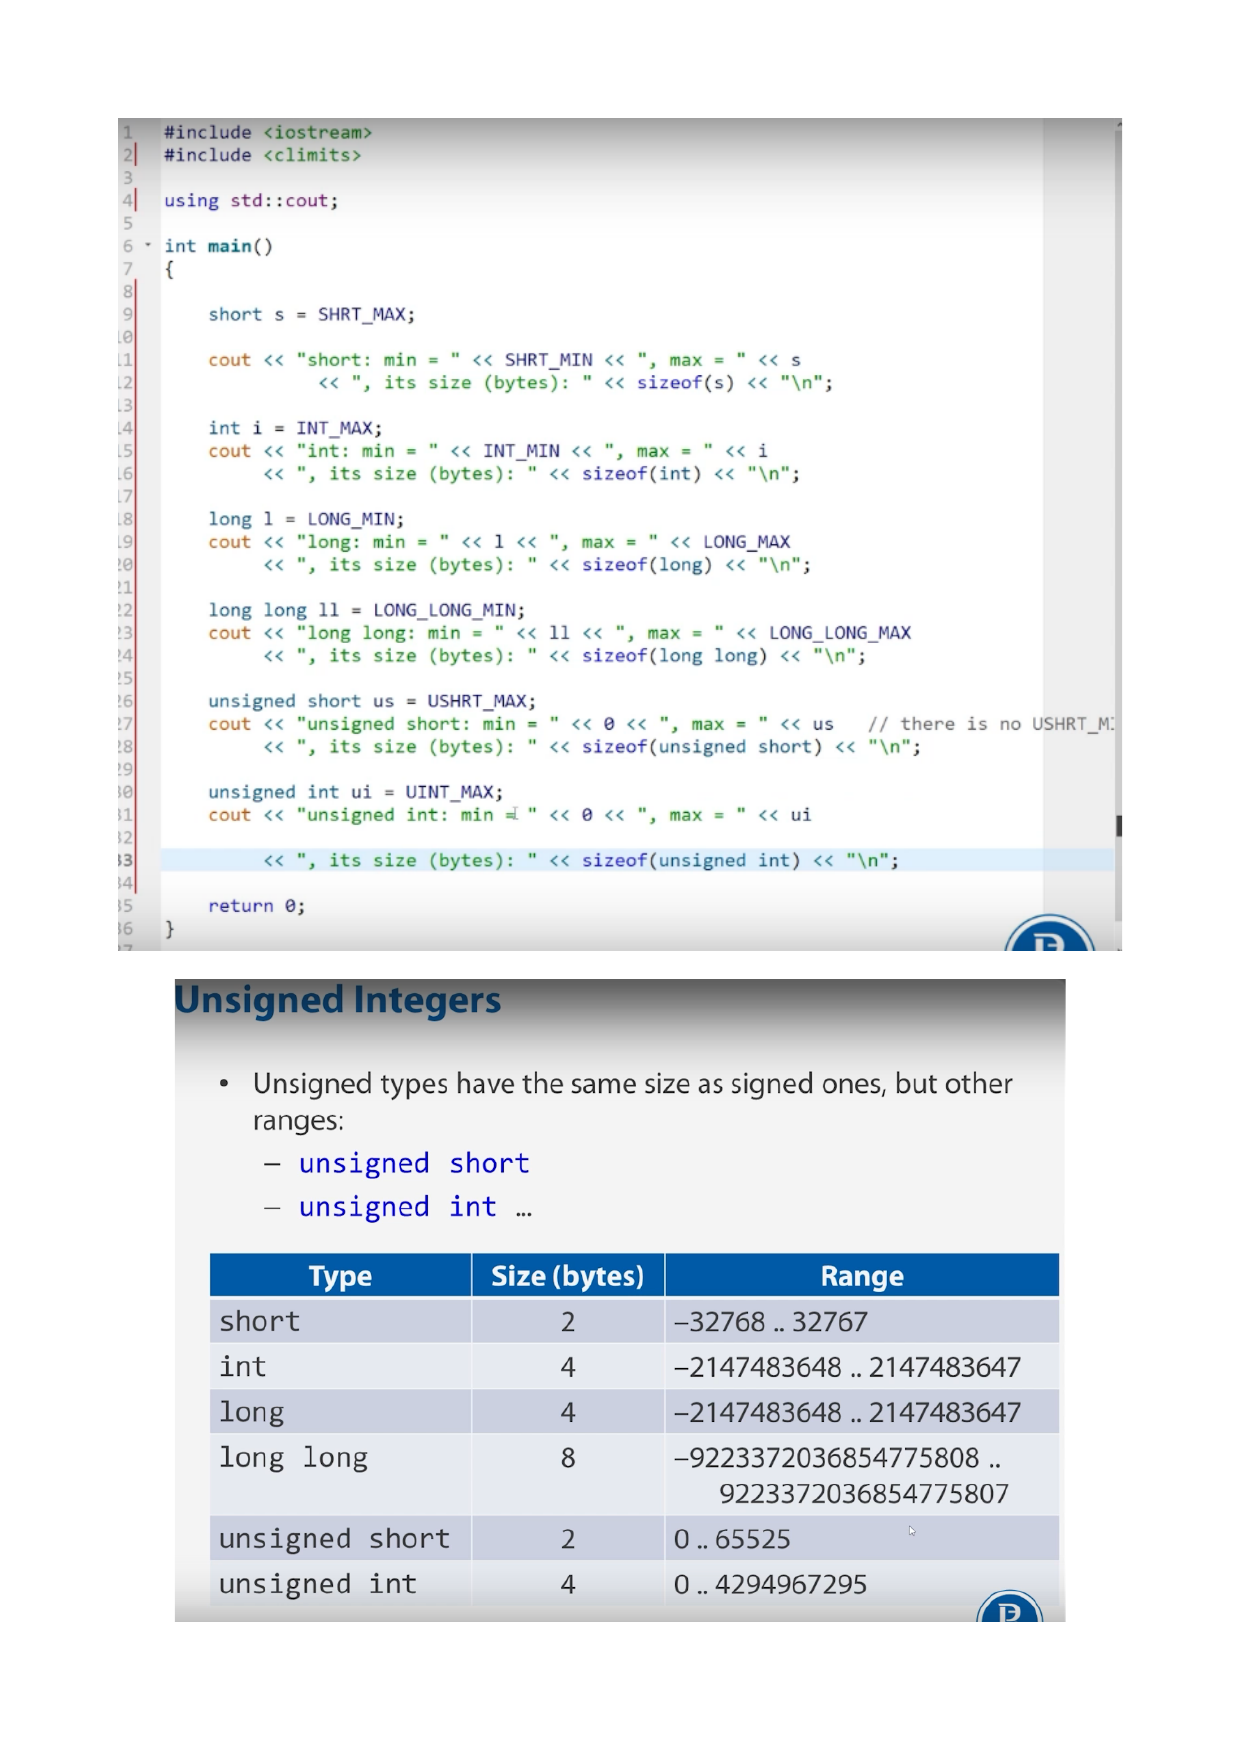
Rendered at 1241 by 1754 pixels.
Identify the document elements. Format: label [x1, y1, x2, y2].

picture [174, 979, 1066, 1622]
picture [118, 118, 1123, 951]
